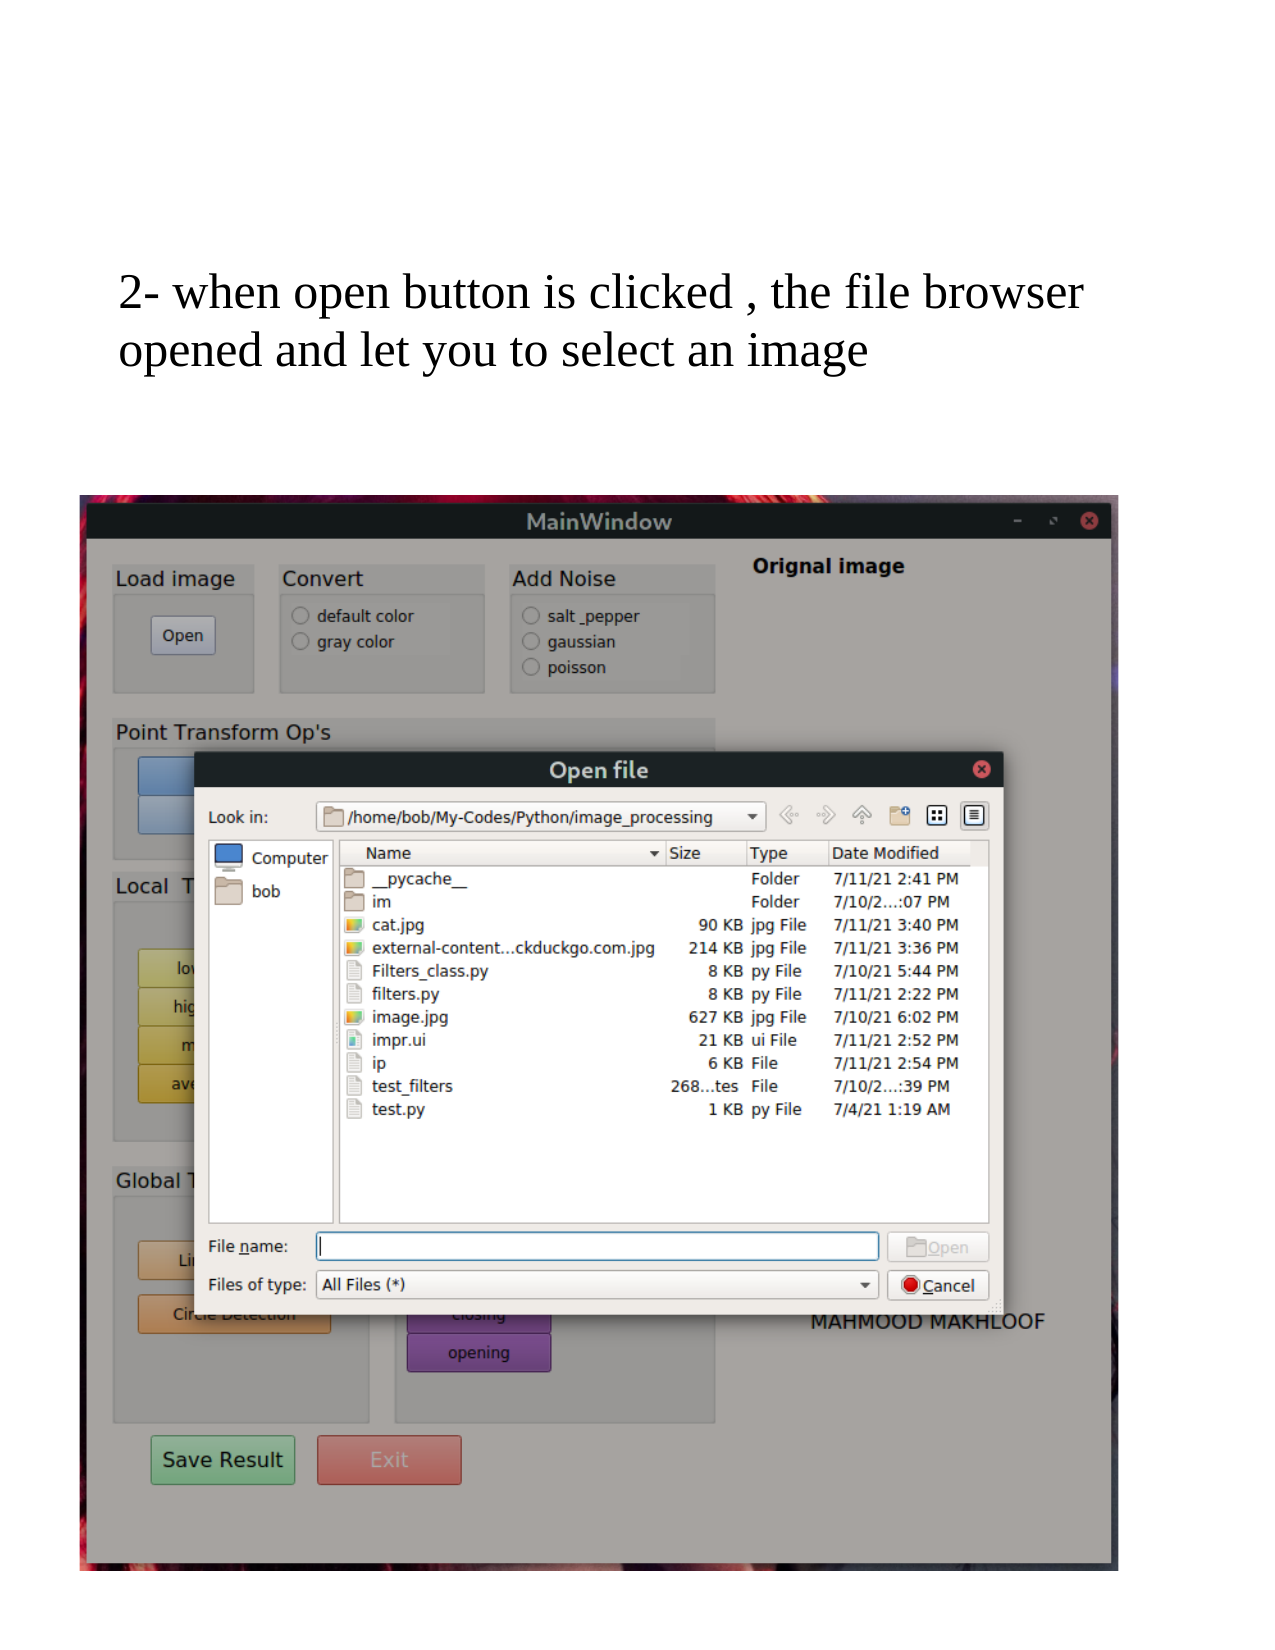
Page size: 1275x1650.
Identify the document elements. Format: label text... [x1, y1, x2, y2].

picture [79, 495, 1119, 1571]
text 2- when open button is clicked , the file browser opened and let you to select an image [118, 262, 1157, 377]
